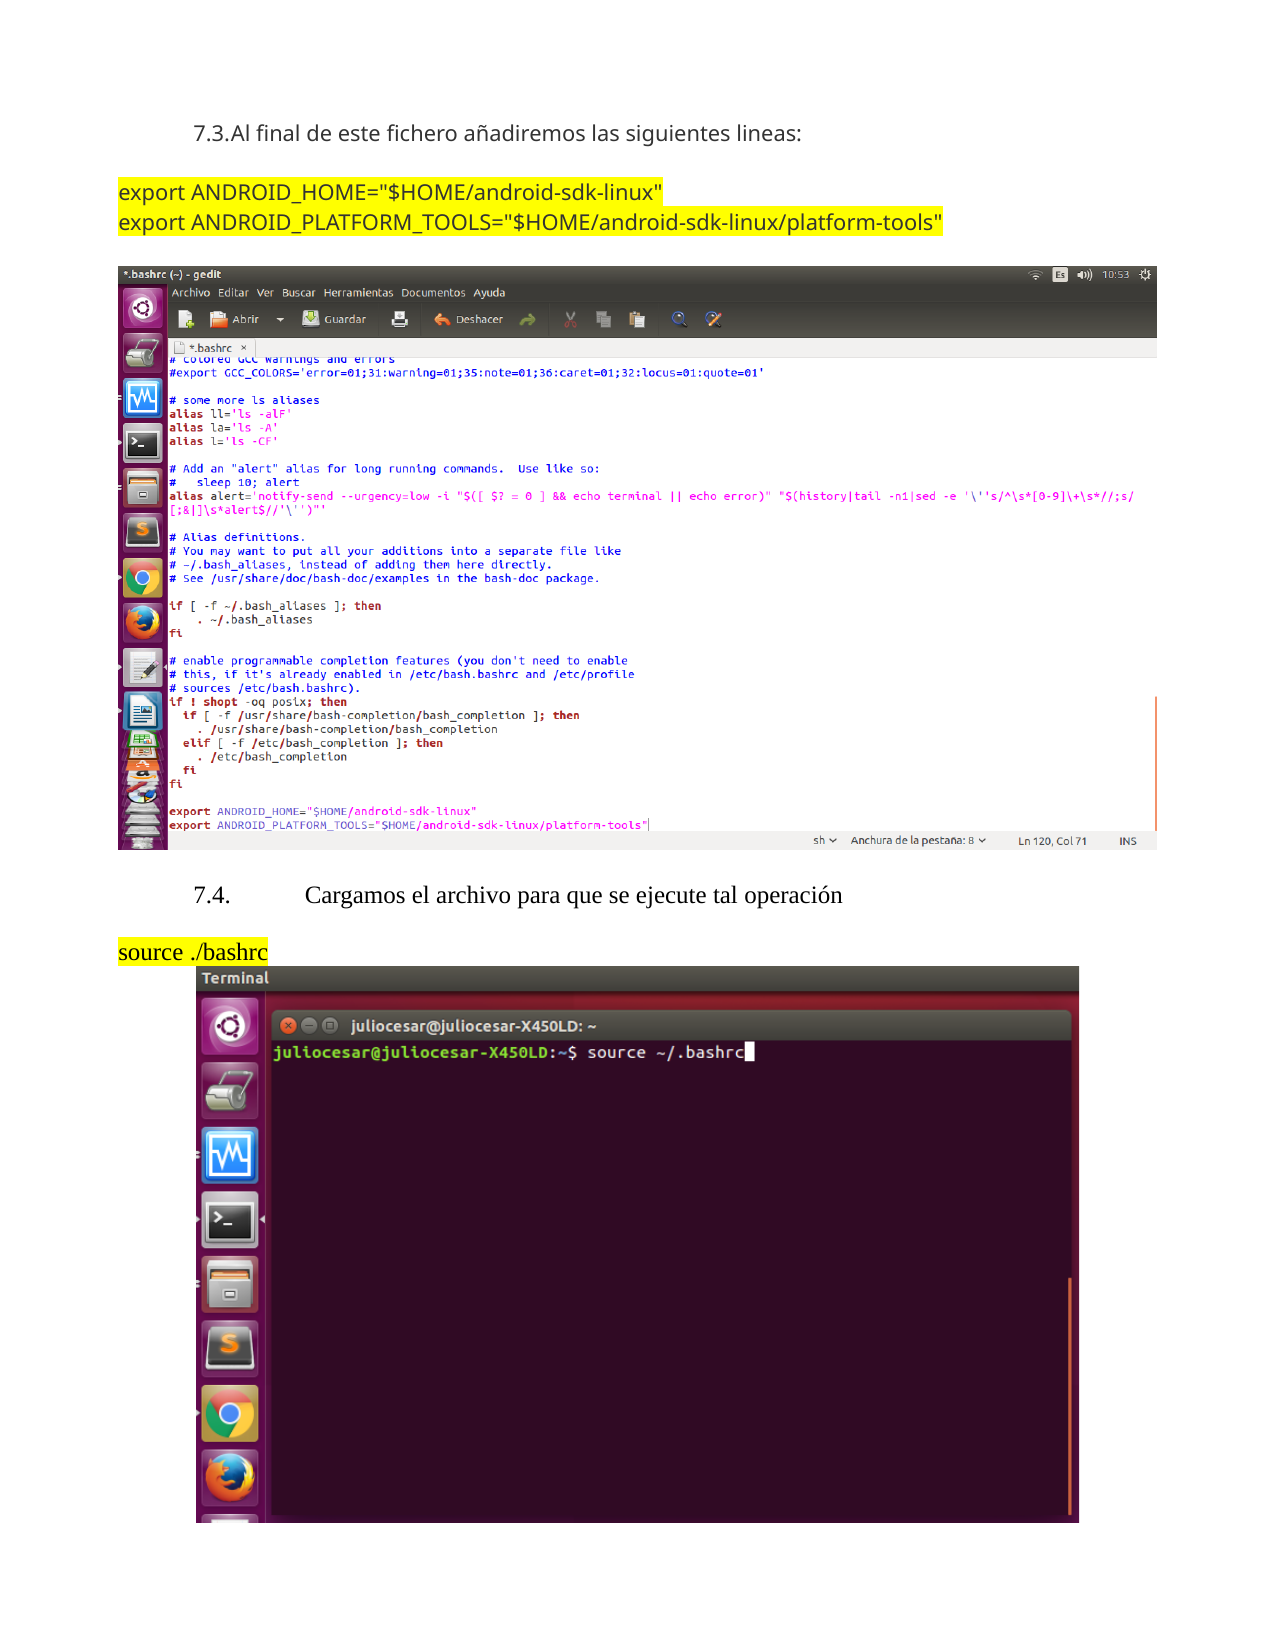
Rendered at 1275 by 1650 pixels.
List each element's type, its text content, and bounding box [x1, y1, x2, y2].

picture [118, 266, 1157, 850]
text export ANDROID_HOME="$HOME/android-sdk-linux" [118, 177, 1157, 206]
list Al final de este fichero añadiremos las siguientes lineas: [193, 118, 1157, 148]
text export ANDROID_PLATFORM_TOOLS="$HOME/android-sdk-linux/platform-tools" [118, 206, 1157, 236]
list Cargamos el archivo para que se ejecute tal operación [193, 880, 1157, 908]
text source ./bashrc [118, 937, 1157, 966]
